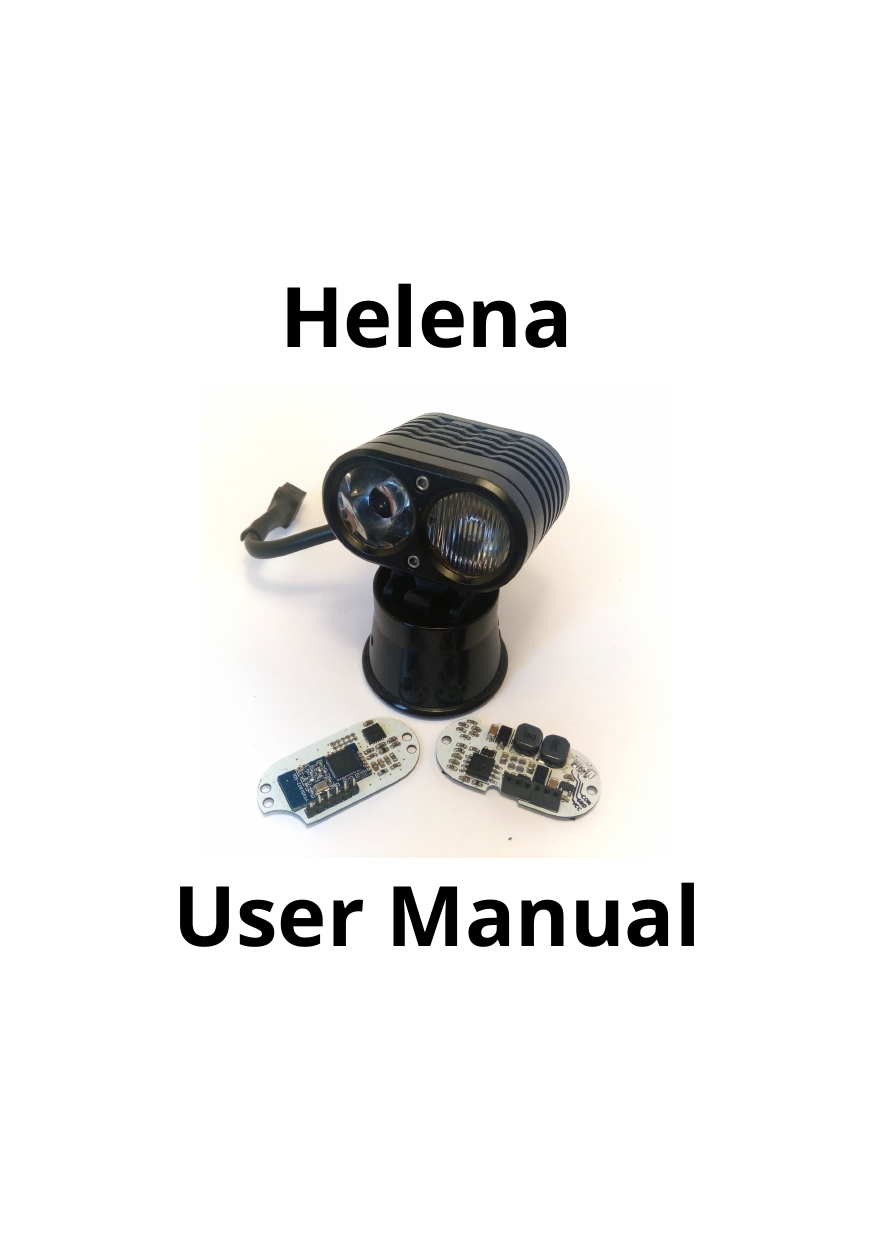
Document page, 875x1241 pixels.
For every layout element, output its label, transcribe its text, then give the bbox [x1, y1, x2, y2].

picture [200, 384, 674, 858]
title User Manual [83, 561, 791, 971]
title Helena [83, 259, 791, 372]
